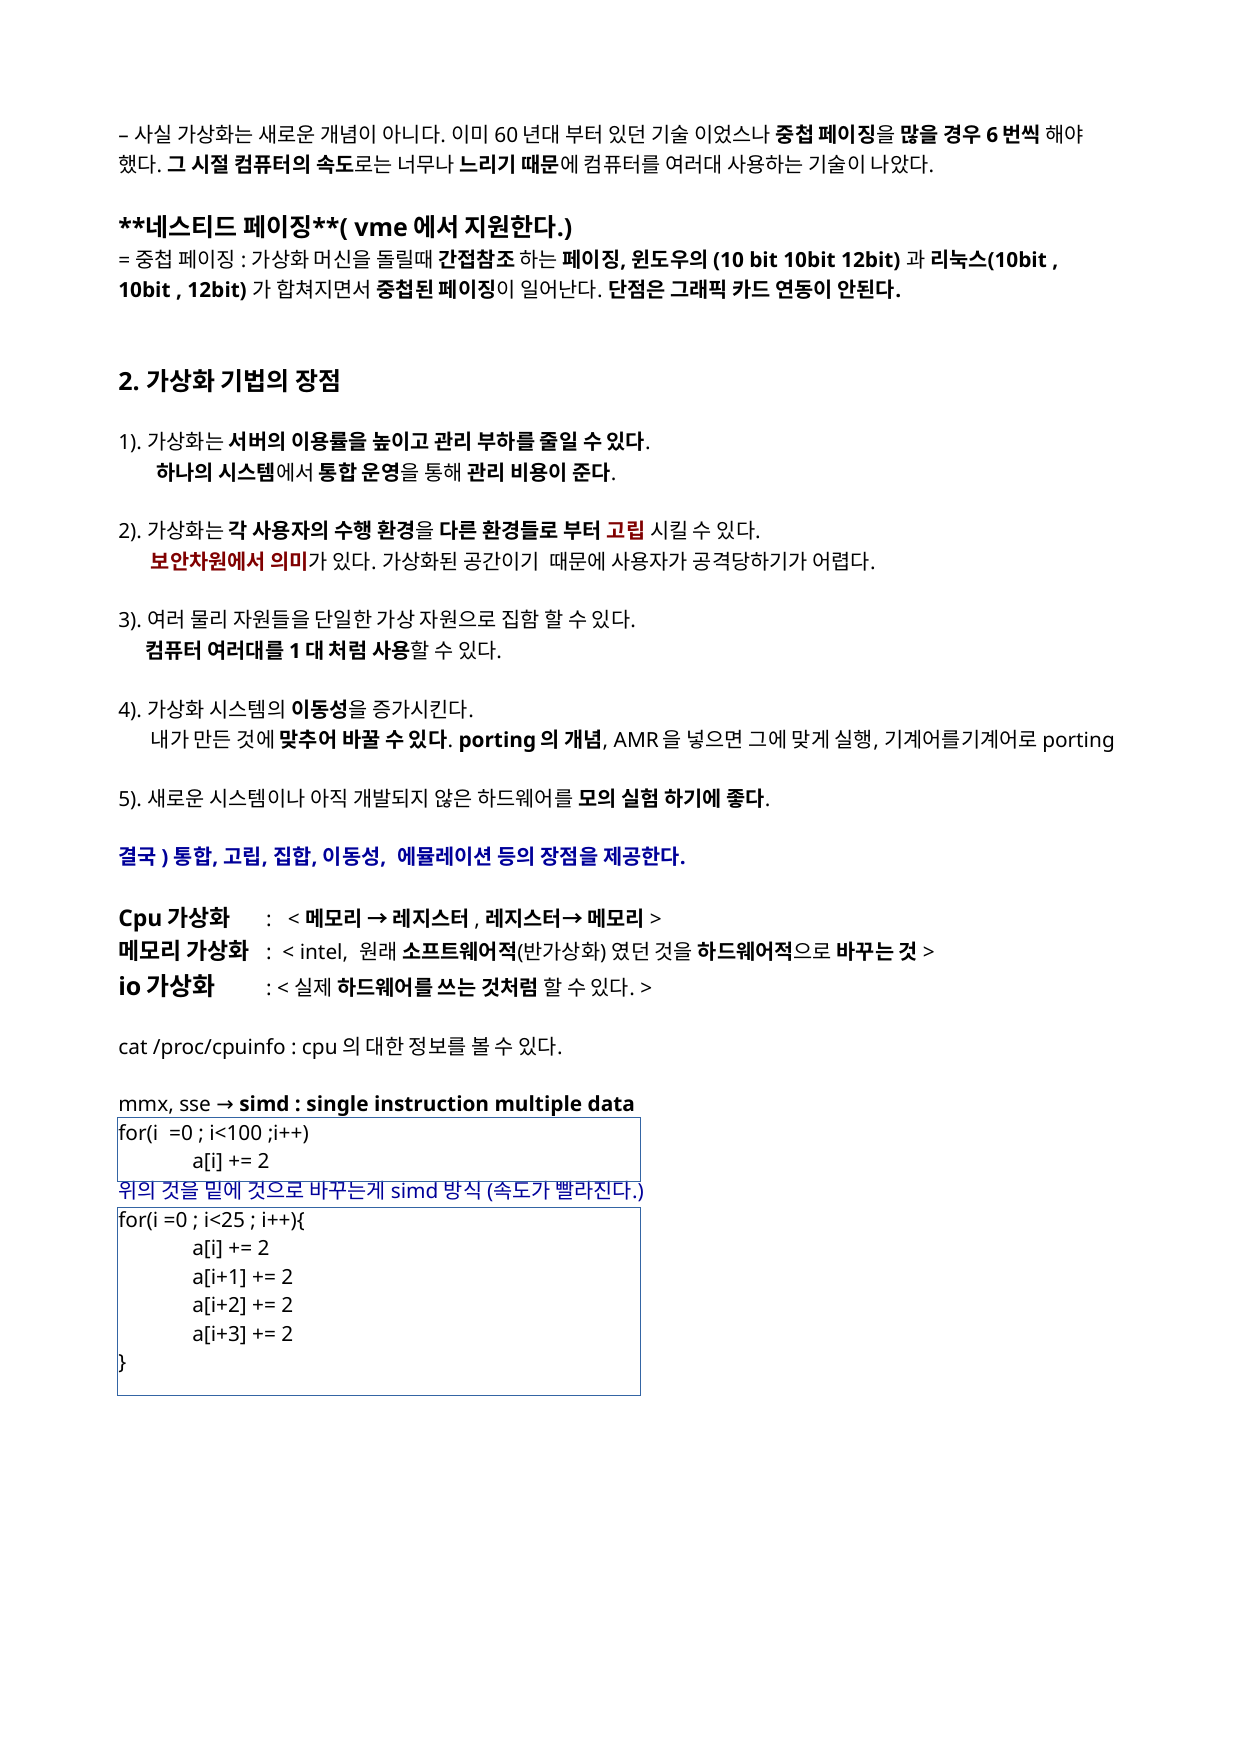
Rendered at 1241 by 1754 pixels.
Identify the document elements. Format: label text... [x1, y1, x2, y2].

text 3). 여러 물리 자원들을 단일한 가상 자원으로 집함 할 수 있다. [118, 604, 1122, 634]
text = 중첩 페이징 : 가상화 머신을 돌릴때 간접참조 하는 페이징, 윈도우의 (10 bit 10bit 12bit) 과 리눅스(10bit , 10bit , 12bit) 가 합쳐지면서 중첩된 페이징이 일어난다. 단점은 그래픽 카드 연동이 안된다. [118, 243, 1122, 304]
text 2. 가상화 기법의 장점 [118, 361, 1122, 397]
text [641, 1146, 1122, 1175]
text 메모리 가상화 : < intel, 원래 소프트웨어적(반가상화) 였던 것을 하드웨어적으로 바꾸는 것 > [118, 933, 1122, 966]
text a[i+2] += 2 [118, 1290, 640, 1319]
text 2). 가상화는 각 사용자의 수행 환경을 다른 환경들로 부터 고립 시킬 수 있다. [118, 515, 1122, 545]
text [641, 1262, 1122, 1290]
text [641, 1118, 1122, 1146]
text cat /proc/cpuinfo : cpu의 대한 정보를 볼 수 있다. [118, 1031, 1122, 1061]
text a[i+1] += 2 [118, 1262, 640, 1290]
text 1). 가상화는 서버의 이용률을 높이고 관리 부하를 줄일 수 있다. [118, 426, 1122, 456]
text mmx, sse → simd : single instruction multiple data [118, 1089, 1122, 1118]
text 5). 새로운 시스템이나 아직 개발되지 않은 하드웨어를 모의 실험 하기에 좋다. [118, 782, 1122, 812]
text a[i] += 2 [118, 1233, 640, 1262]
text 하나의 시스템에서 통합 운영을 통해 관리 비용이 준다. [118, 456, 1122, 486]
text – 사실 가상화는 새로운 개념이 아니다. 이미 60년대 부터 있던 기술 이었스나 중첩 페이징을 많을 경우 6번씩 해야 했다. 그 시절 컴퓨터의 속도로는 너무나 느리기 때문에 컴퓨터를 여러대 사용하는 기술이 나았다. [118, 118, 1122, 179]
text Cpu가상화 : < 메모리 → 레지스터 , 레지스터→ 메모리 > [118, 899, 1122, 933]
text for(i =0 ; i<25 ; i++){ [118, 1205, 1122, 1233]
text io가상화 : < 실제 하드웨어를 쓰는 것처럼 할 수 있다. > [118, 966, 1122, 1002]
text a[i+3] += 2 [118, 1319, 640, 1347]
text [641, 1319, 1122, 1347]
text a[i] += 2 [118, 1146, 640, 1175]
text for(i =0 ; i<100 ;i++) [118, 1118, 640, 1146]
text **네스티드 페이징**( vme에서 지원한다.) [118, 207, 1122, 243]
text [641, 1290, 1122, 1319]
text [641, 1233, 1122, 1262]
text 컴퓨터 여러대를 1대 처럼 사용할 수 있다. [118, 634, 1122, 664]
text 보안차원에서 의미가 있다. 가상화된 공간이기 때문에 사용자가 공격당하기가 어렵다. [118, 545, 1122, 575]
text [641, 1347, 1122, 1376]
text 결국 ) 통합, 고립, 집합, 이동성, 에뮬레이션 등의 장점을 제공한다. [118, 841, 1122, 871]
text 4). 가상화 시스템의 이동성을 증가시킨다. [118, 693, 1122, 723]
text 내가 만든 것에 맞추어 바꿀 수 있다. porting의 개념, AMR을 넣으면 그에 맞게 실행, 기계어를기계어로 porting [118, 723, 1122, 753]
text 위의 것을 밑에 것으로 바꾸는게 simd 방식 (속도가 빨라진다.) [118, 1175, 1122, 1205]
text } [118, 1347, 640, 1376]
